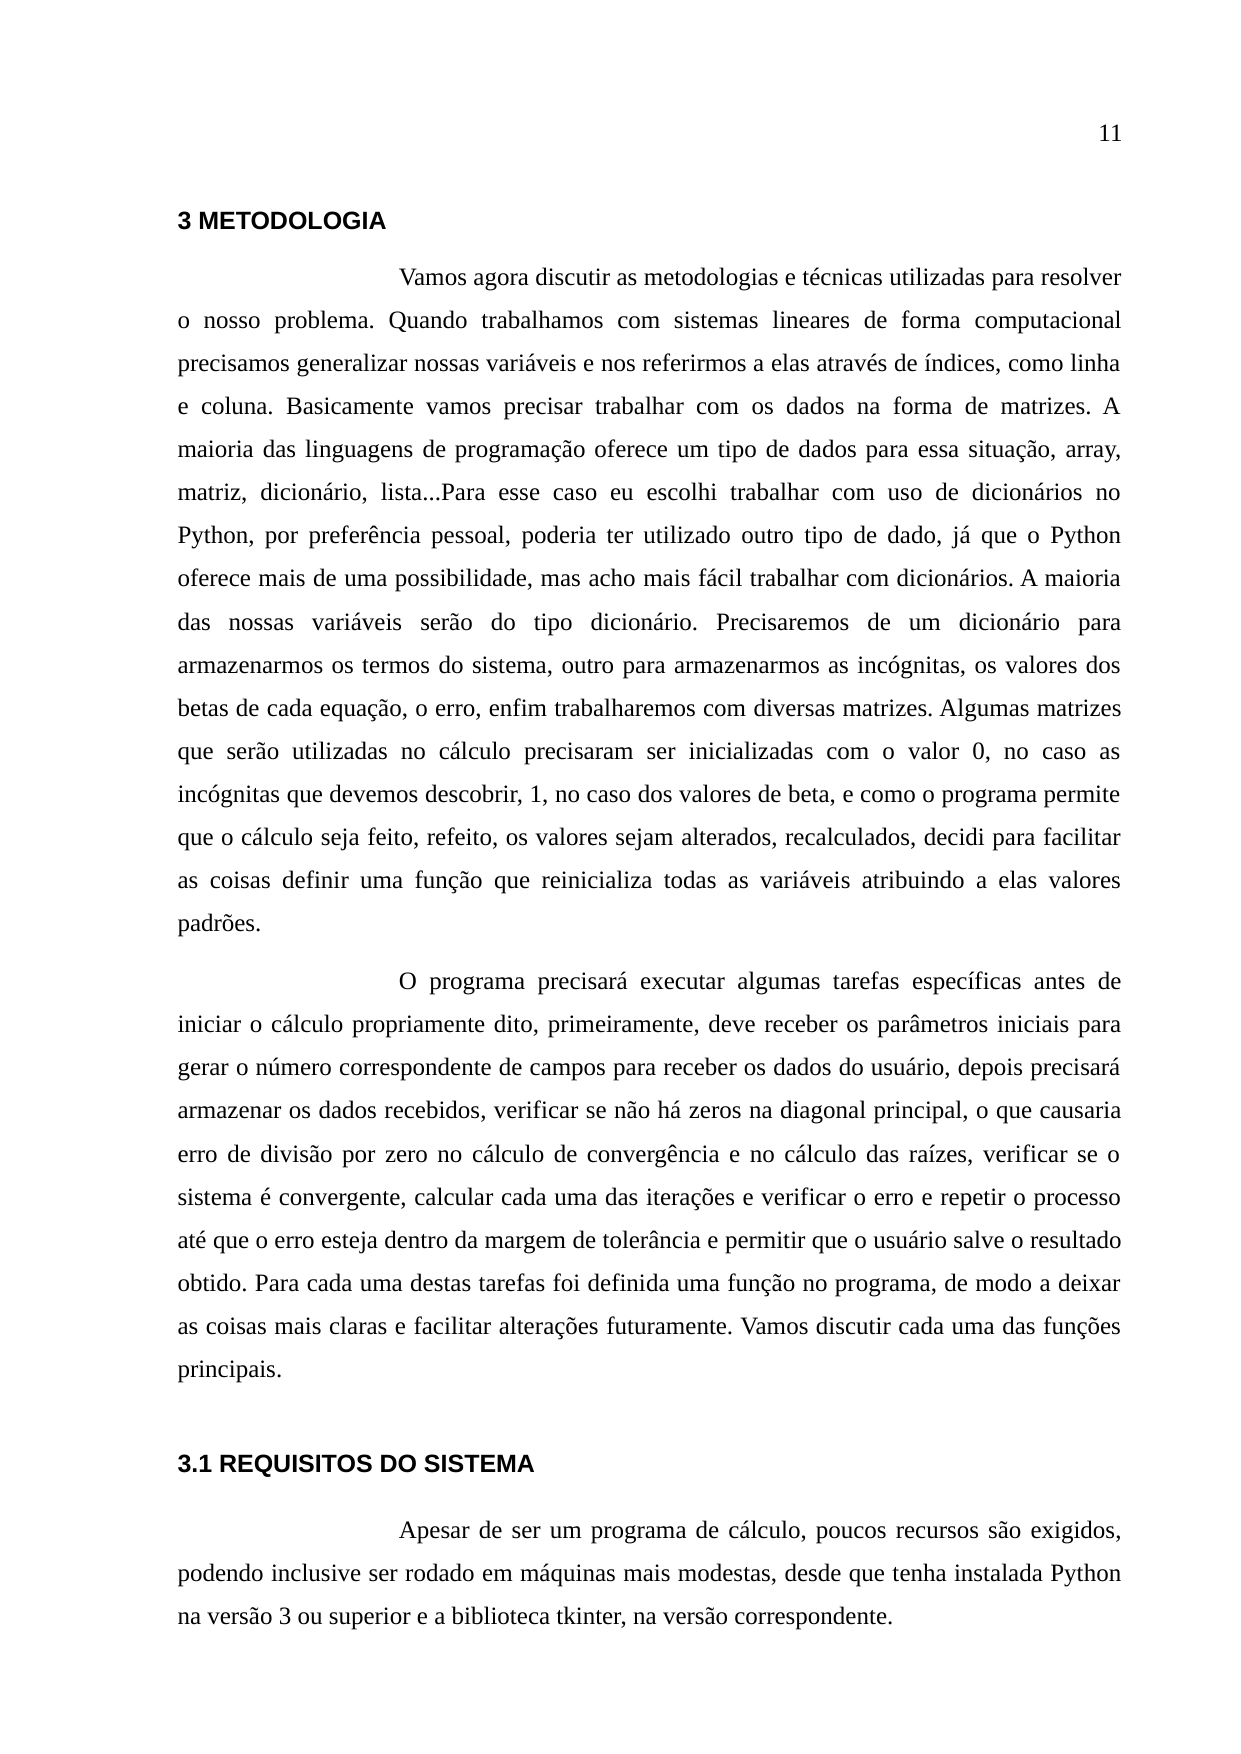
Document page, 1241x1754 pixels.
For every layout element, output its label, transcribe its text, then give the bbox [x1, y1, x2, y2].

text Vamos agora discutir as metodologias e técnicas utilizadas para resolver o nosso problema. Quando trabalhamos com sistemas lineares de forma computacional precisamos generalizar nossas variáveis e nos referirmos a elas através de índices, como linha e coluna. Basicamente vamos precisar trabalhar com os dados na forma de matrizes. A maioria das linguagens de programação oferece um tipo de dados para essa situação, array, matriz, dicionário, lista...Para esse caso eu escolhi trabalhar com uso de dicionários no Python, por preferência pessoal, poderia ter utilizado outro tipo de dado, já que o Python oferece mais de uma possibilidade, mas acho mais fácil trabalhar com dicionários. A maioria das nossas variáveis serão do tipo dicionário. Precisaremos de um dicionário para armazenarmos os termos do sistema, outro para armazenarmos as incógnitas, os valores dos betas de cada equação, o erro, enfim trabalharemos com diversas matrizes. Algumas matrizes que serão utilizadas no cálculo precisaram ser inicializadas com o valor 0, no caso as incógnitas que devemos descobrir, 1, no caso dos valores de beta, e como o programa permite que o cálculo seja feito, refeito, os valores sejam alterados, recalculados, decidi para facilitar as coisas definir uma função que reinicializa todas as variáveis atribuindo a elas valores padrões. [177, 262, 1122, 937]
text O programa precisará executar algumas tarefas específicas antes de iniciar o cálculo propriamente dito, primeiramente, deve receber os parâmetros iniciais para gerar o número correspondente de campos para receber os dados do usuário, depois precisará armazenar os dados recebidos, verificar se não há zeros na diagonal principal, o que causaria erro de divisão por zero no cálculo de convergência e no cálculo das raízes, verificar se o sistema é convergente, calcular cada uma das iterações e verificar o erro e repetir o processo até que o erro esteja dentro da margem de tolerância e permitir que o usuário salve o resultado obtido. Para cada uma destas tarefas foi definida uma função no programa, de modo a deixar as coisas mais claras e facilitar alterações futuramente. Vamos discutir cada uma das funções principais. [177, 966, 1122, 1383]
text Apesar de ser um programa de cálculo, poucos recursos são exigidos, podendo inclusive ser rodado em máquinas mais modestas, desde que tenha instalada Python na versão 3 ou superior e a biblioteca tkinter, na versão correspondente. [177, 1515, 1122, 1630]
subtitle 3.1 REQUISITOS DO SISTEMA [177, 1437, 1122, 1481]
subtitle 3 METODOLOGIA [177, 206, 1122, 235]
